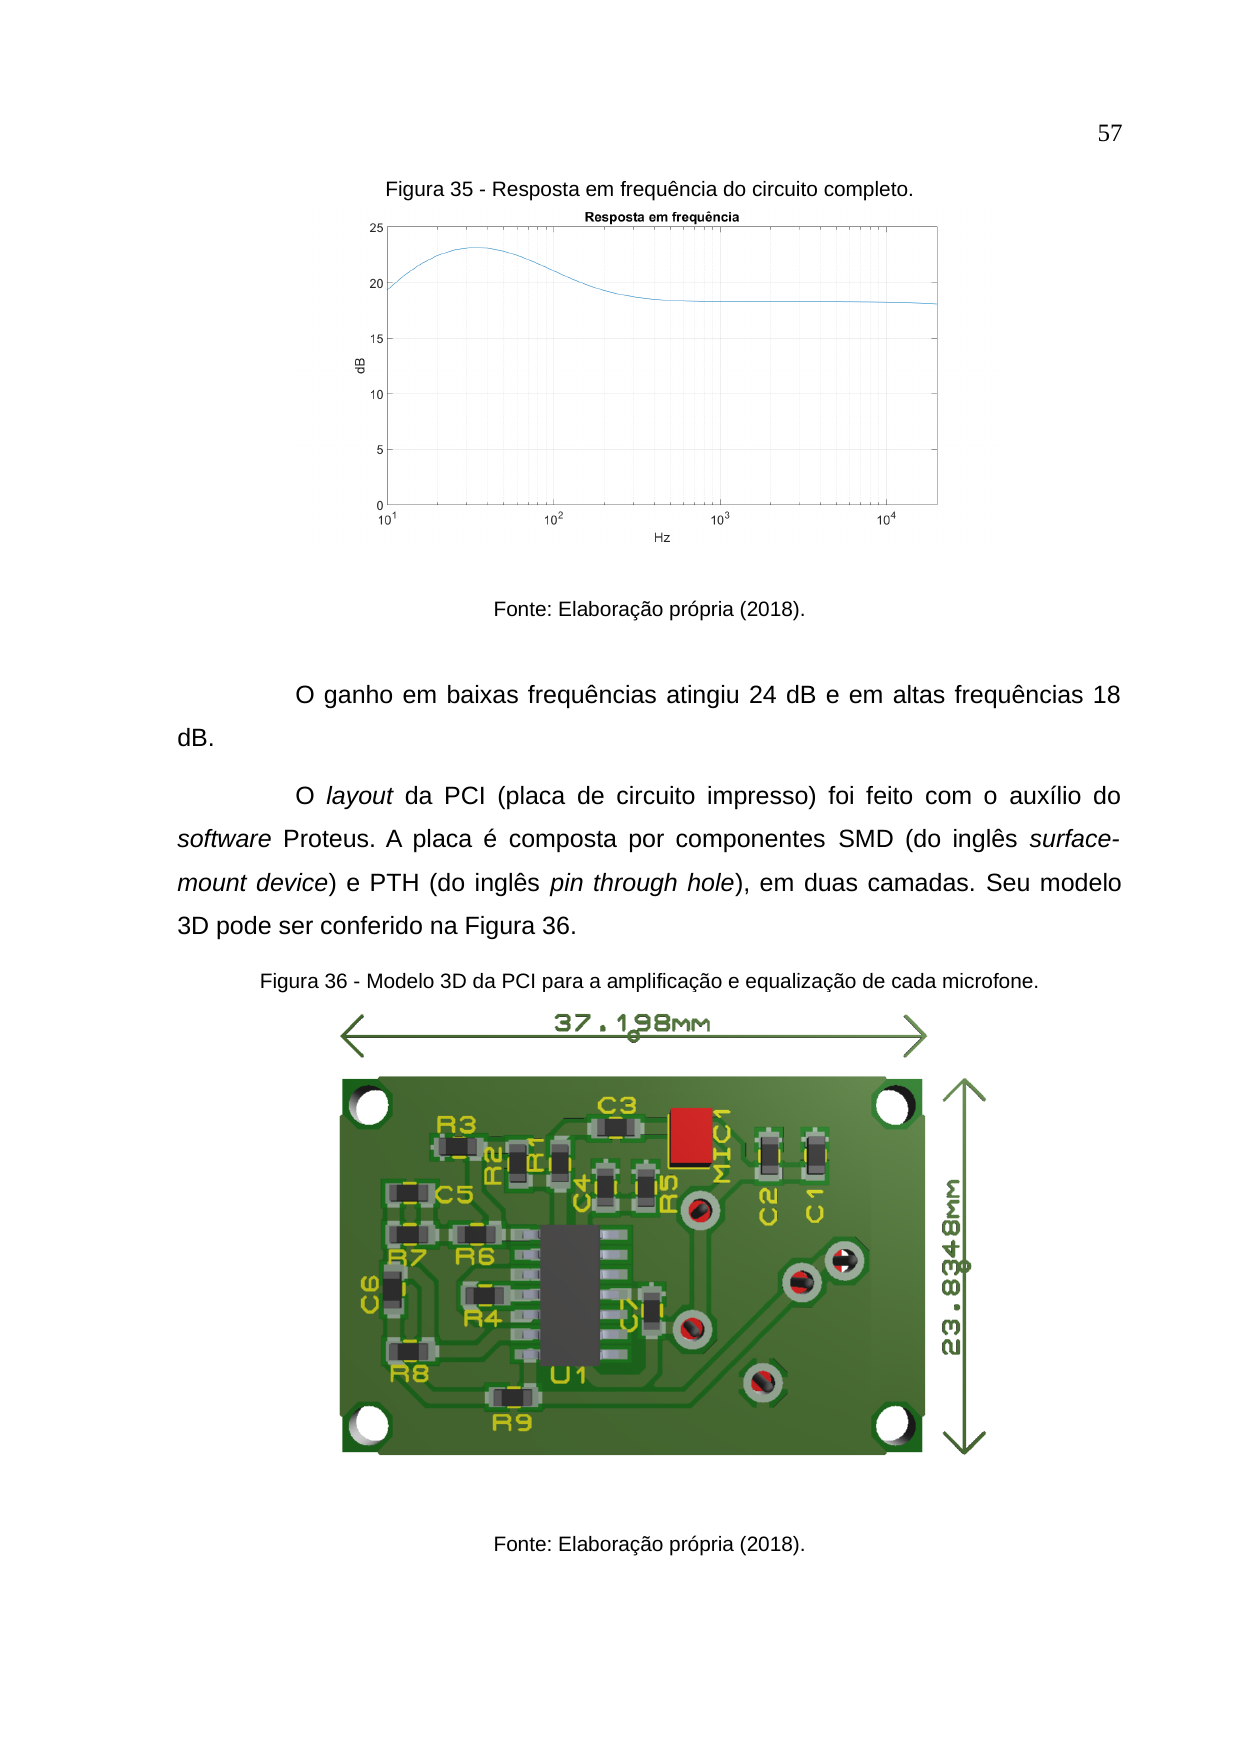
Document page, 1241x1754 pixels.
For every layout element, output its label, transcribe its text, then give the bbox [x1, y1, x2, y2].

picture [295, 201, 1004, 545]
table_header Resposta em frequência do circuito completo. [177, 177, 1122, 201]
text O layout da PCI (placa de circuito impresso) foi feito com o auxílio do software Proteus. A placa é composta por componentes SMD (do inglês surface-mount device) e PTH (do inglês pin through hole), em duas camadas. Seu modelo 3D pode ser conferido na Figura 36. [177, 781, 1122, 939]
table_cell Fonte: Elaboração própria (2018). [177, 585, 1122, 680]
table_cell [177, 201, 1122, 585]
table_cell [177, 993, 1122, 1520]
table_header Modelo 3D da PCI para a amplificação e equalização de cada microfone. [177, 969, 1122, 992]
text O ganho em baixas frequências atingiu 24 dB e em altas frequências 18 dB. [177, 680, 1122, 752]
table_cell Fonte: Elaboração própria (2018). [177, 1520, 1122, 1615]
picture [295, 992, 1004, 1480]
